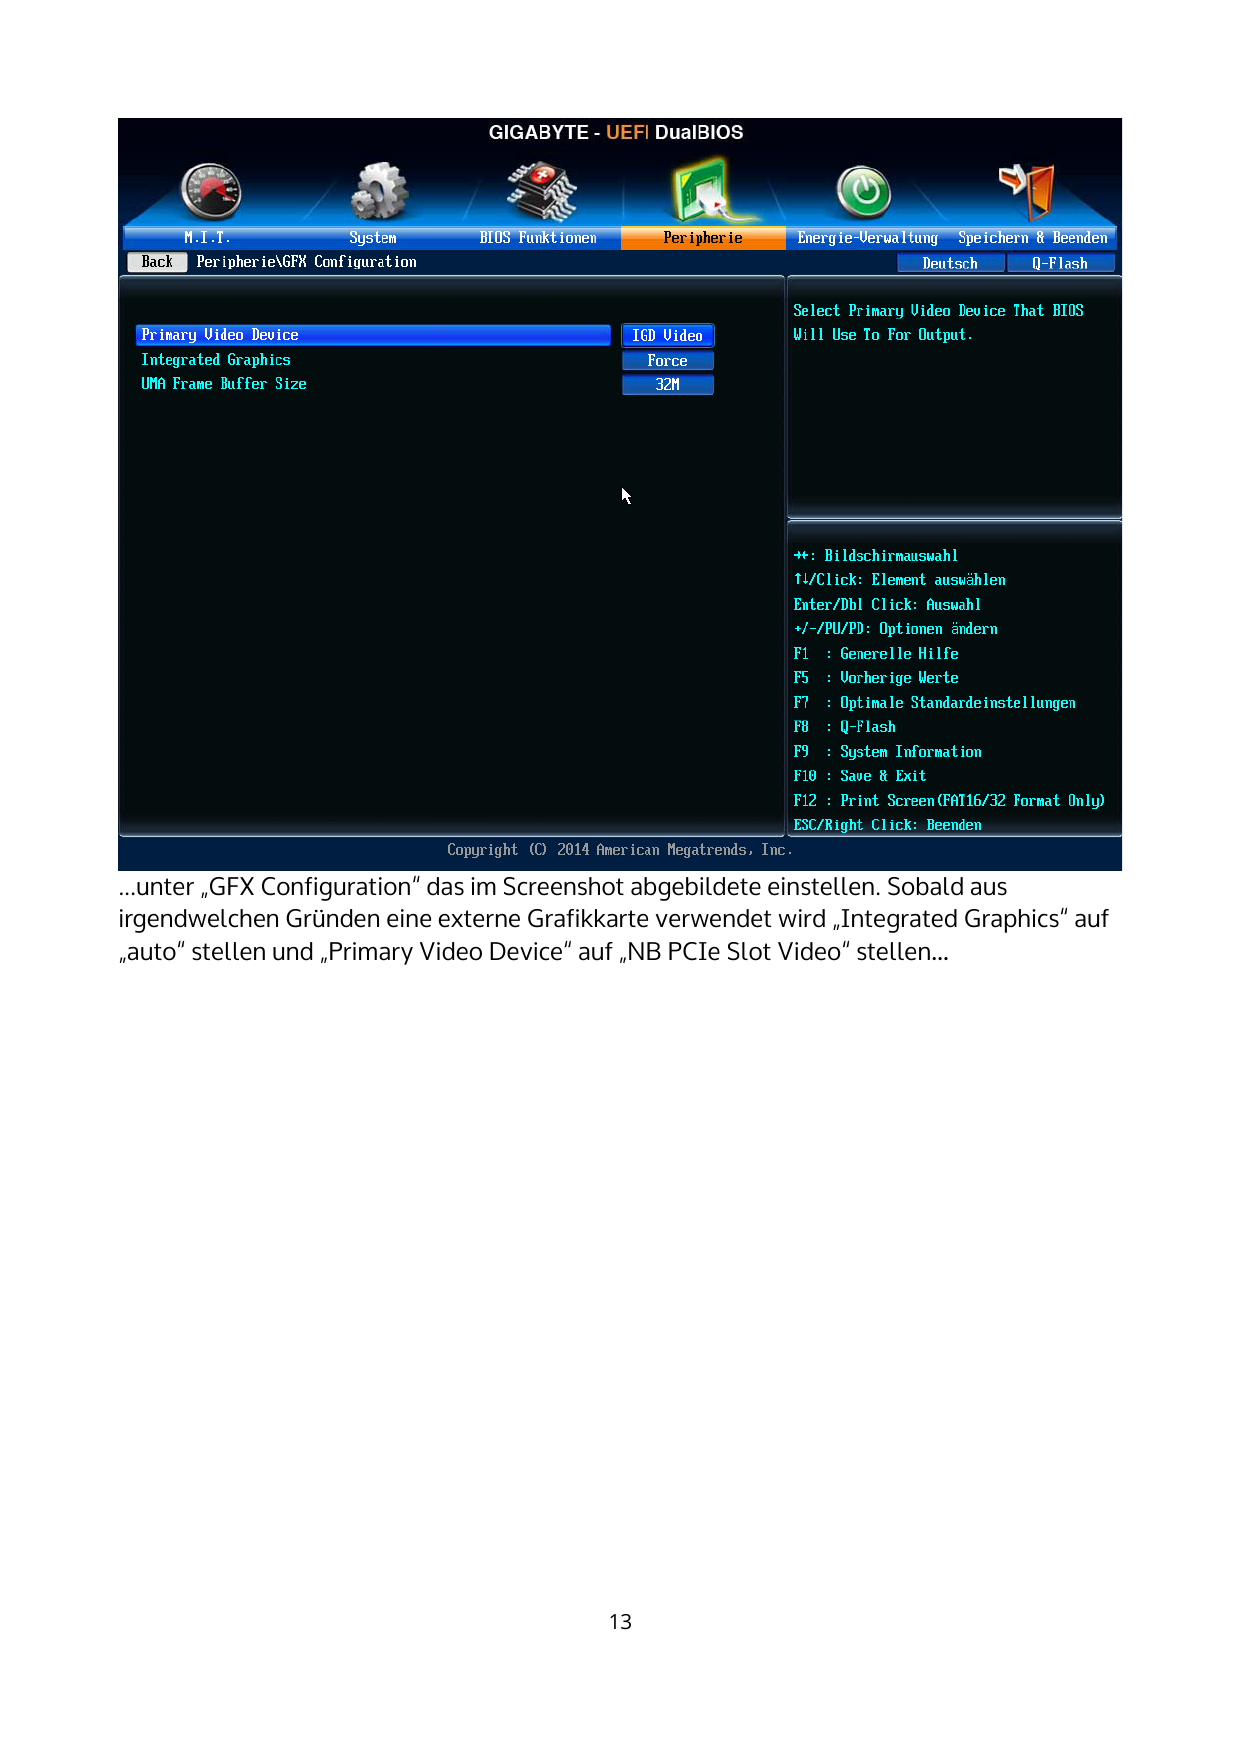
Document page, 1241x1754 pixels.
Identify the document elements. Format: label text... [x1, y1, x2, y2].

text ...unter „GFX Configuration“ das im Screenshot abgebildete einstellen. Sobald aus irgendwelchen Gründen eine externe Grafikkarte verwendet wird „Integrated Graphics“ auf „auto“ stellen und „Primary Video Device“ auf „NB PCIe Slot Video“ stellen… [118, 871, 1122, 968]
picture [118, 118, 1123, 871]
